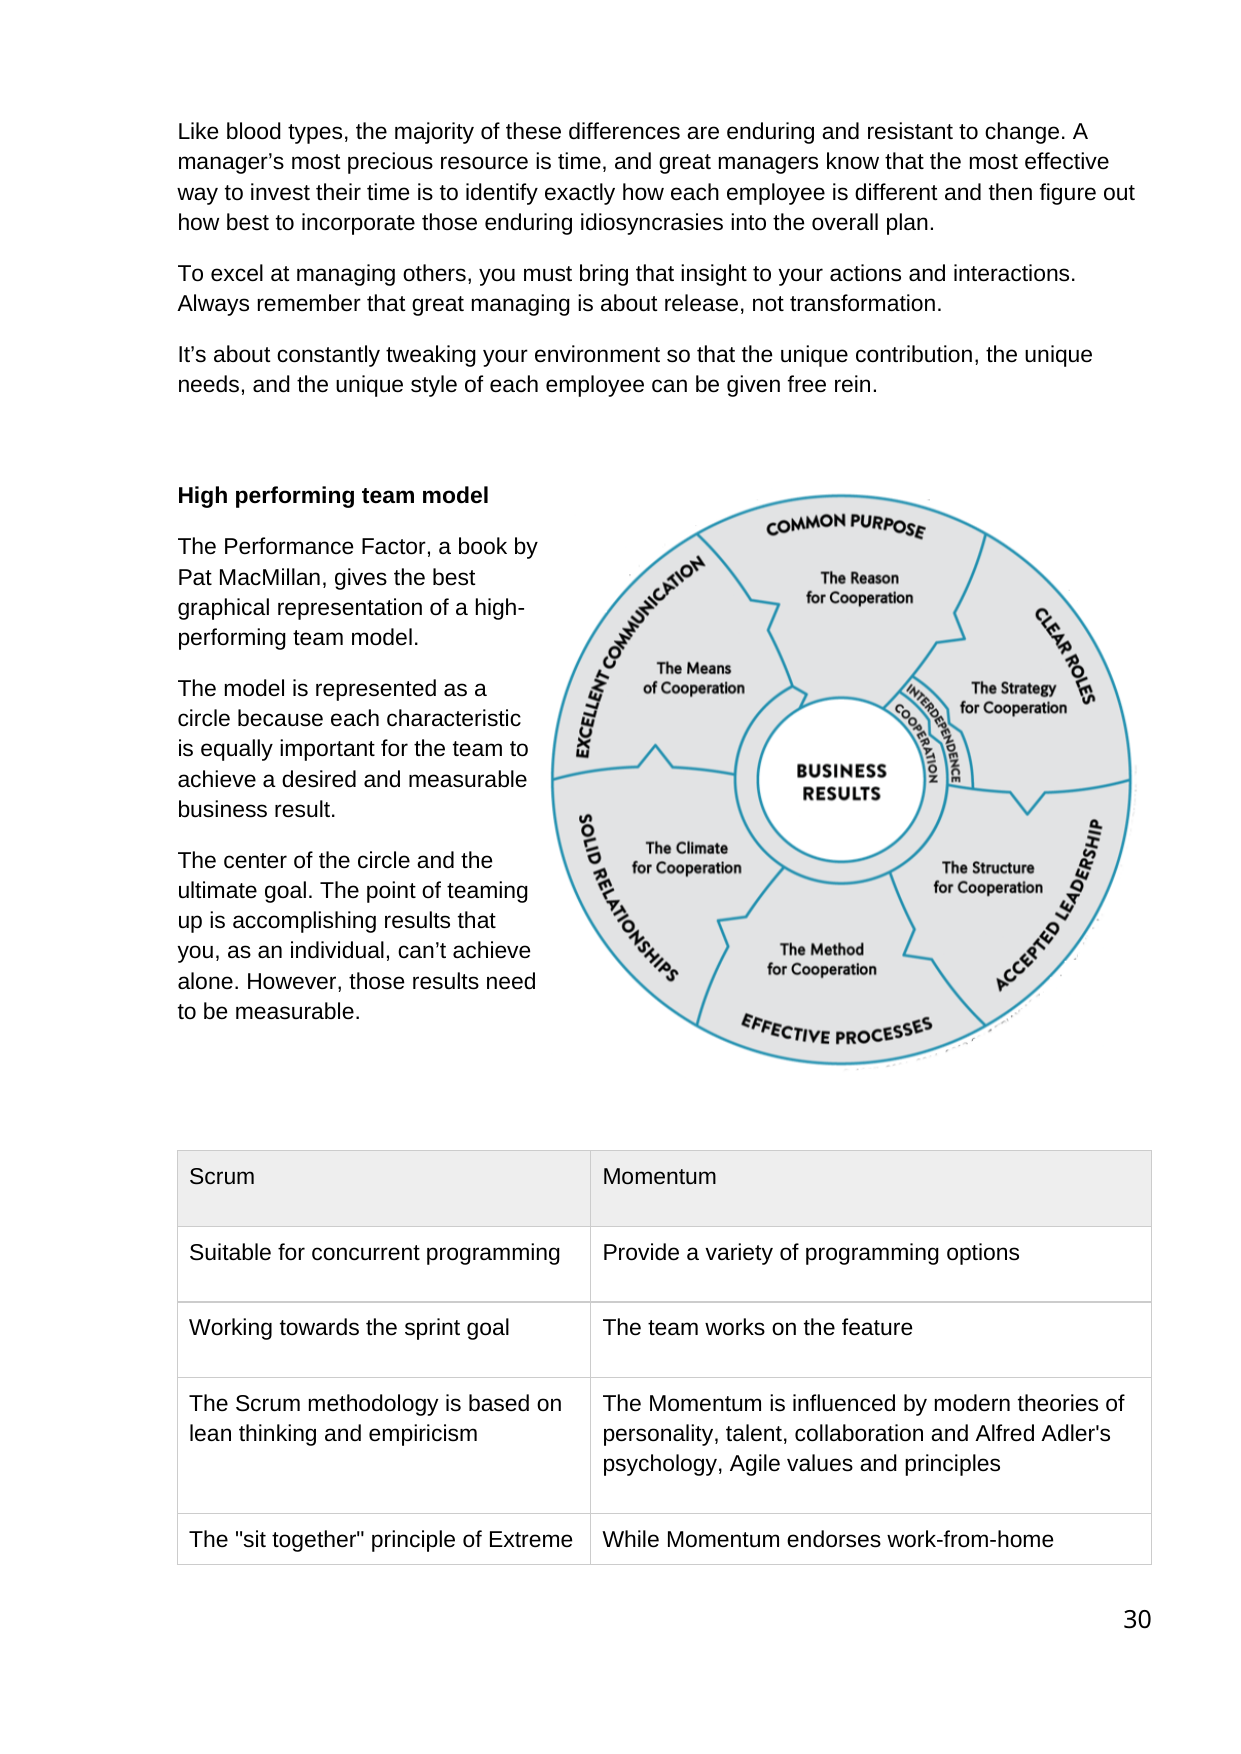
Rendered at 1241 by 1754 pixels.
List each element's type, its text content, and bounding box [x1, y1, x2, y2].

picture [542, 486, 1152, 1080]
table_cell Provide a variety of programming options [591, 1227, 1151, 1301]
text Like blood types, the majority of these differences are enduring and resistant to change. A manager’s most precious resource is time, and great managers know that the most effective way to invest their time is to identify exactly how each employee is different and then figure out how best to incorporate those enduring idiosyncrasies into the overall plan. [177, 118, 1152, 235]
text The center of the circle and the ultimate goal. The point of teaming up is accomplishing results that you, as an individual, can’t achieve alone. However, those results need to be measurable. [177, 847, 542, 1024]
table_header Momentum [591, 1151, 1151, 1226]
table_cell The Scrum methodology is based on lean thinking and empiricism [178, 1378, 590, 1513]
table_header Scrum [178, 1151, 590, 1226]
text The model is represented as a circle because each characteristic is equally important for the team to achieve a desired and measurable business result. [177, 675, 542, 822]
table_cell The Momentum is influenced by modern theories of personality, talent, collaboration and Alfred Adler's psychology, Agile values and principles [591, 1378, 1151, 1513]
table_cell While Momentum endorses work-from-home [591, 1514, 1151, 1564]
text To excel at managing others, you must bring that insight to your actions and interactions. Always remember that great managing is about release, not transformation. [177, 260, 1152, 316]
table_cell Working towards the sprint goal [178, 1303, 590, 1377]
text The Performance Factor, a book by Pat MacMillan, gives the best graphical representation of a high-performing team model. [177, 533, 542, 650]
table_cell The team works on the feature [591, 1303, 1151, 1377]
table_cell The "sit together" principle of Extreme [178, 1514, 590, 1564]
table_cell Suitable for concurrent programming [178, 1227, 590, 1301]
text High performing team model [177, 482, 1152, 509]
text It’s about constantly tweaking your environment so that the unique contribution, the unique needs, and the unique style of each employee can be given free rein. [177, 341, 1152, 398]
